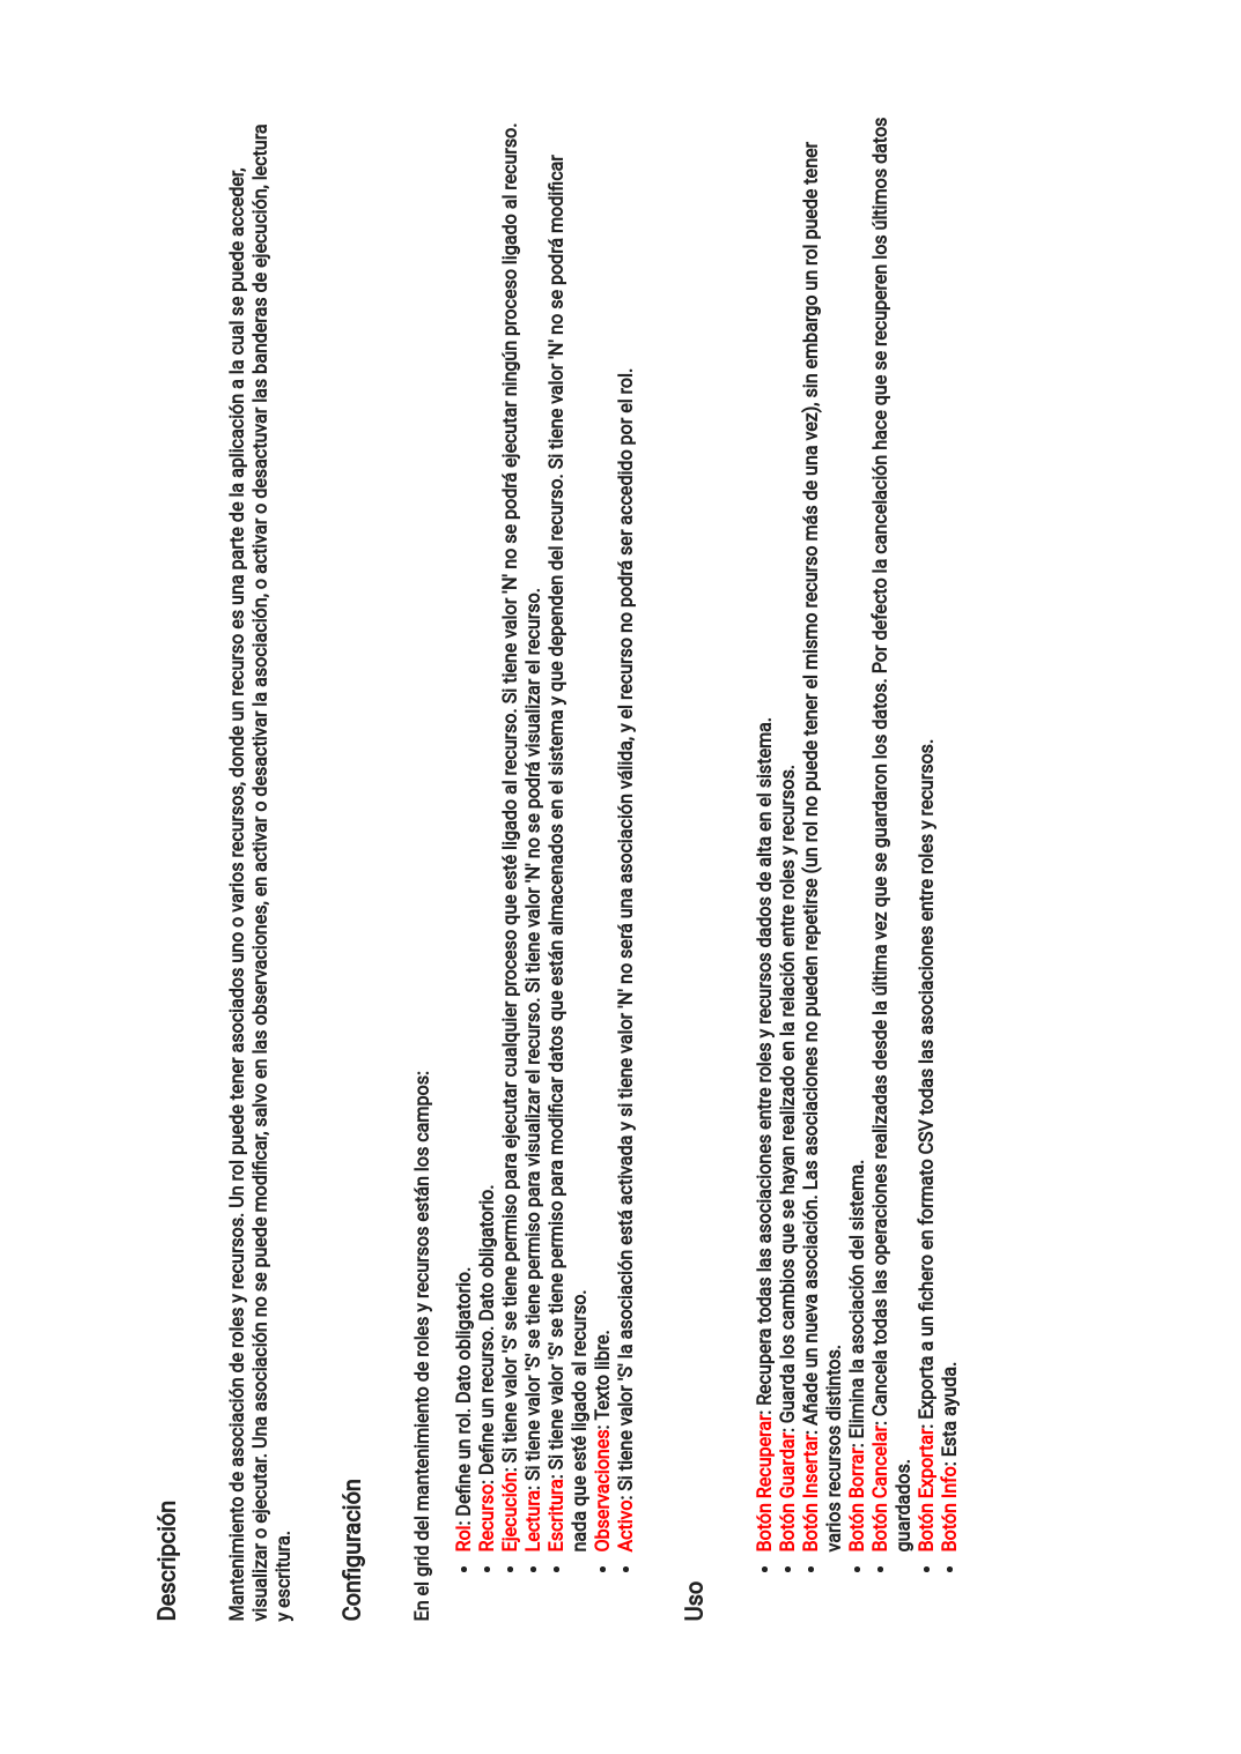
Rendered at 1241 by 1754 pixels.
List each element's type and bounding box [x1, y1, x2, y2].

picture [150, 112, 962, 1622]
